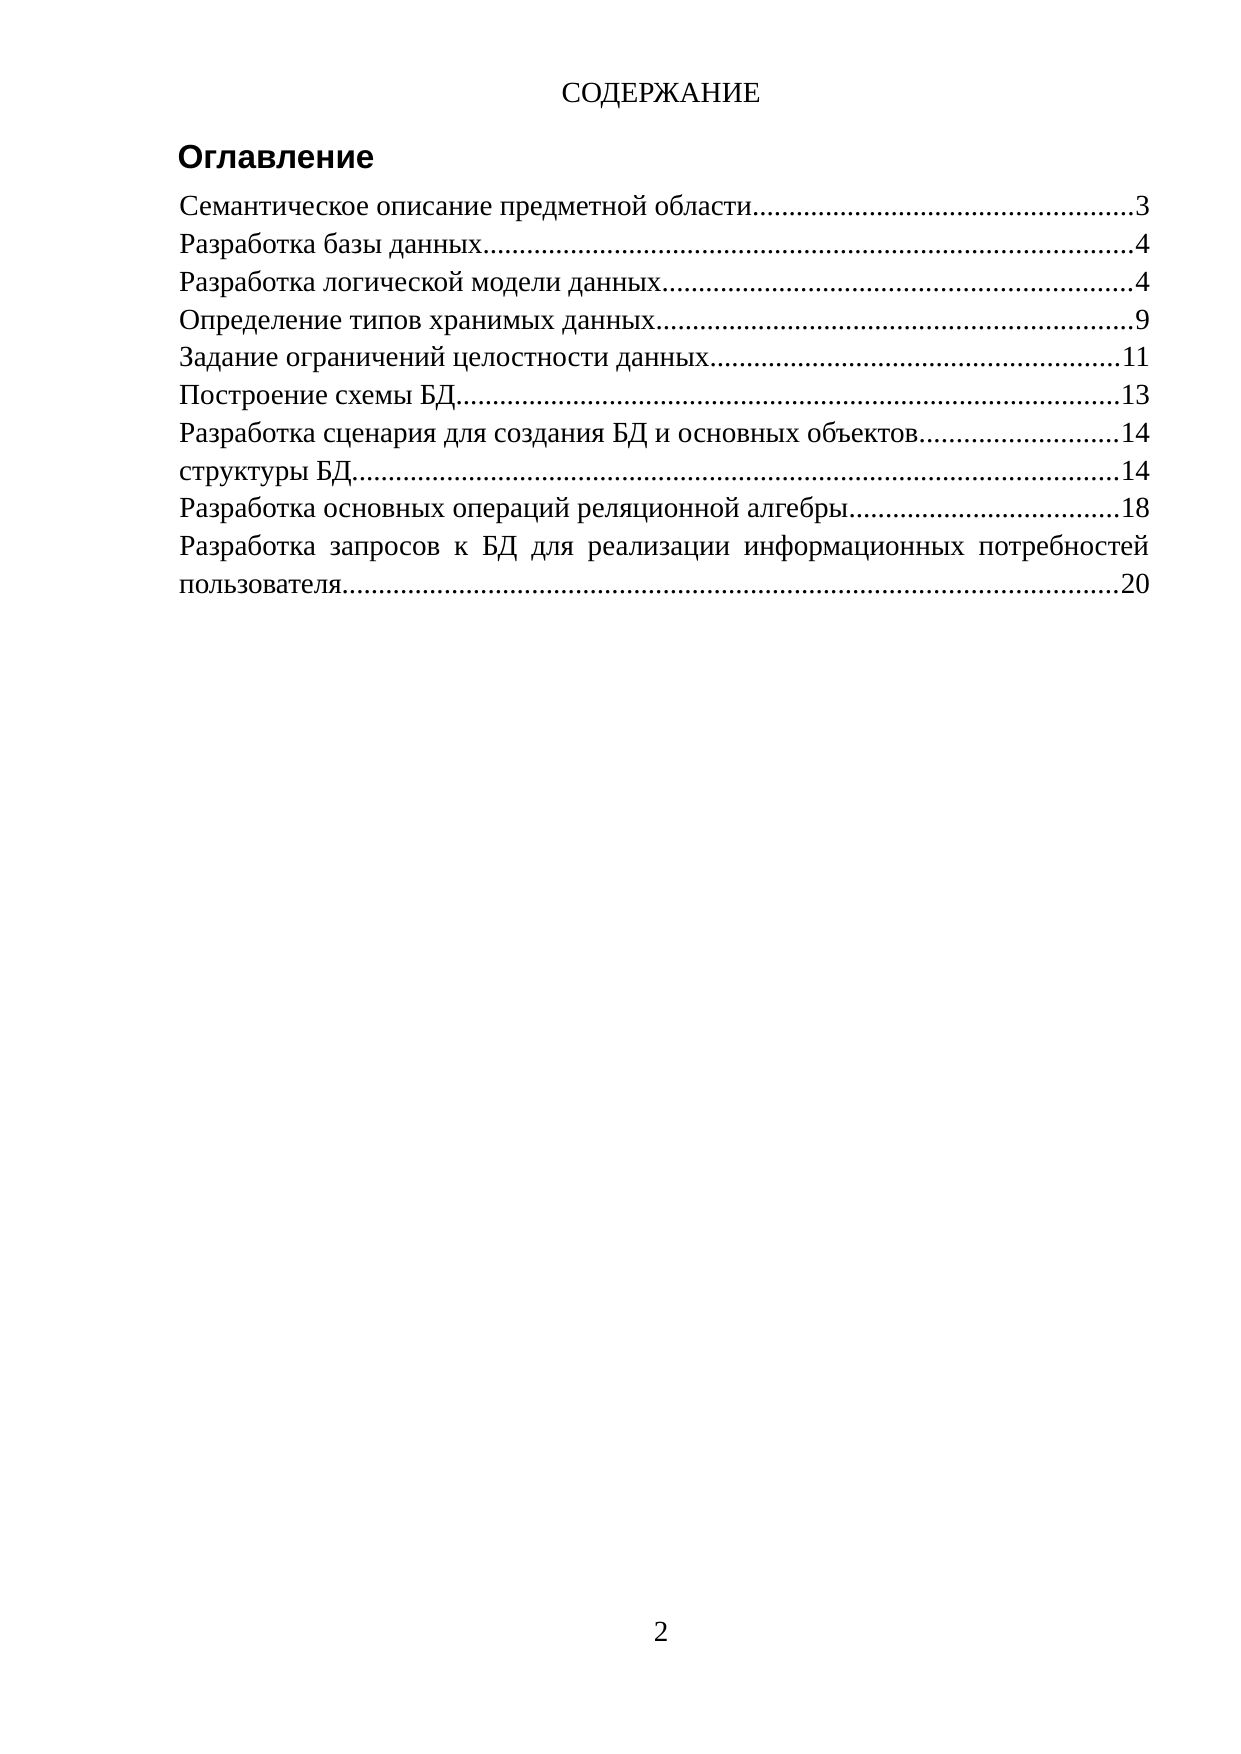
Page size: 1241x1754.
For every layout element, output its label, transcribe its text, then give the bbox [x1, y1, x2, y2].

text Построение схемы БД 13 [179, 377, 1150, 411]
text Разработка логической модели данных 4 [179, 264, 1150, 298]
text структуры БД 14 [179, 453, 1150, 486]
subtitle Оглавление [177, 137, 1152, 176]
text Семантическое описание предметной области 3 [179, 188, 1150, 222]
text Задание ограничений целостности данных 11 [179, 339, 1150, 373]
text Определение типов хранимых данных 9 [179, 302, 1150, 335]
text Разработка основных операций реляционной алгебры 18 [179, 490, 1150, 524]
text Разработка запросов к БД для реализации информационных потребностей пользователя 20 [179, 528, 1150, 599]
text СОДЕРЖАНИЕ [200, 75, 1129, 108]
text Разработка сценария для создания БД и основных объектов 14 [179, 415, 1150, 448]
text Разработка базы данных 4 [179, 226, 1150, 260]
